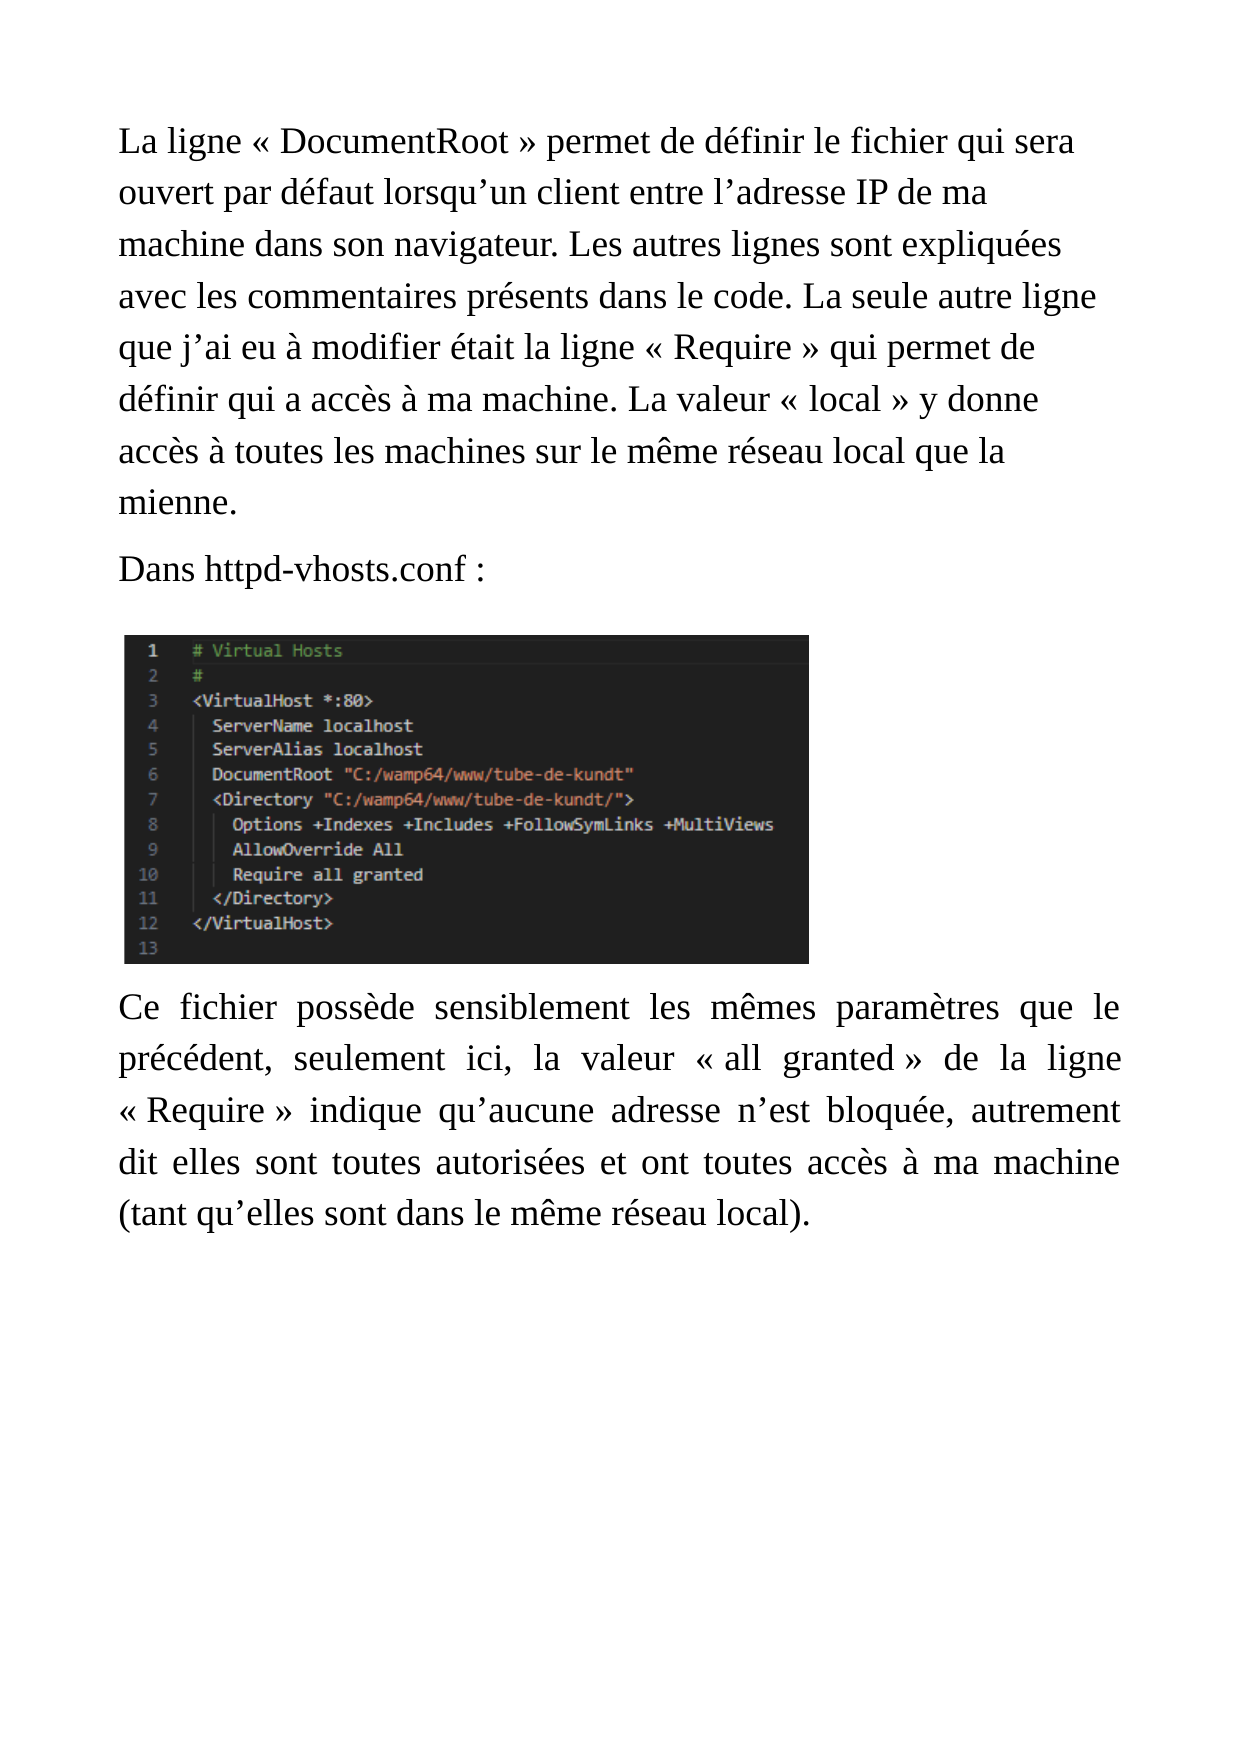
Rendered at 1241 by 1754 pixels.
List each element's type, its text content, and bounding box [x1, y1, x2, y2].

text La ligne « DocumentRoot » permet de définir le fichier qui sera ouvert par défaut lorsqu’un client entre l’adresse IP de ma machine dans son navigateur. Les autres lignes sont expliquées avec les commentaires présents dans le code. La seule autre ligne que j’ai eu à modifier était la ligne « Require » qui permet de définir qui a accès à ma machine. La valeur « local » y donne accès à toutes les machines sur le même réseau local que la mienne. [118, 118, 1122, 523]
text Ce fichier possède sensiblement les mêmes paramètres que le précédent, seulement ici, la valeur « all granted » de la ligne « Require » indique qu’aucune adresse n’est bloquée, autrement dit elles sont toutes autorisées et ont toutes accès à ma machine (tant qu’elles sont dans le même réseau local). [118, 984, 1122, 1234]
picture [124, 635, 809, 964]
text Dans httpd-vhosts.conf : [118, 546, 1122, 589]
